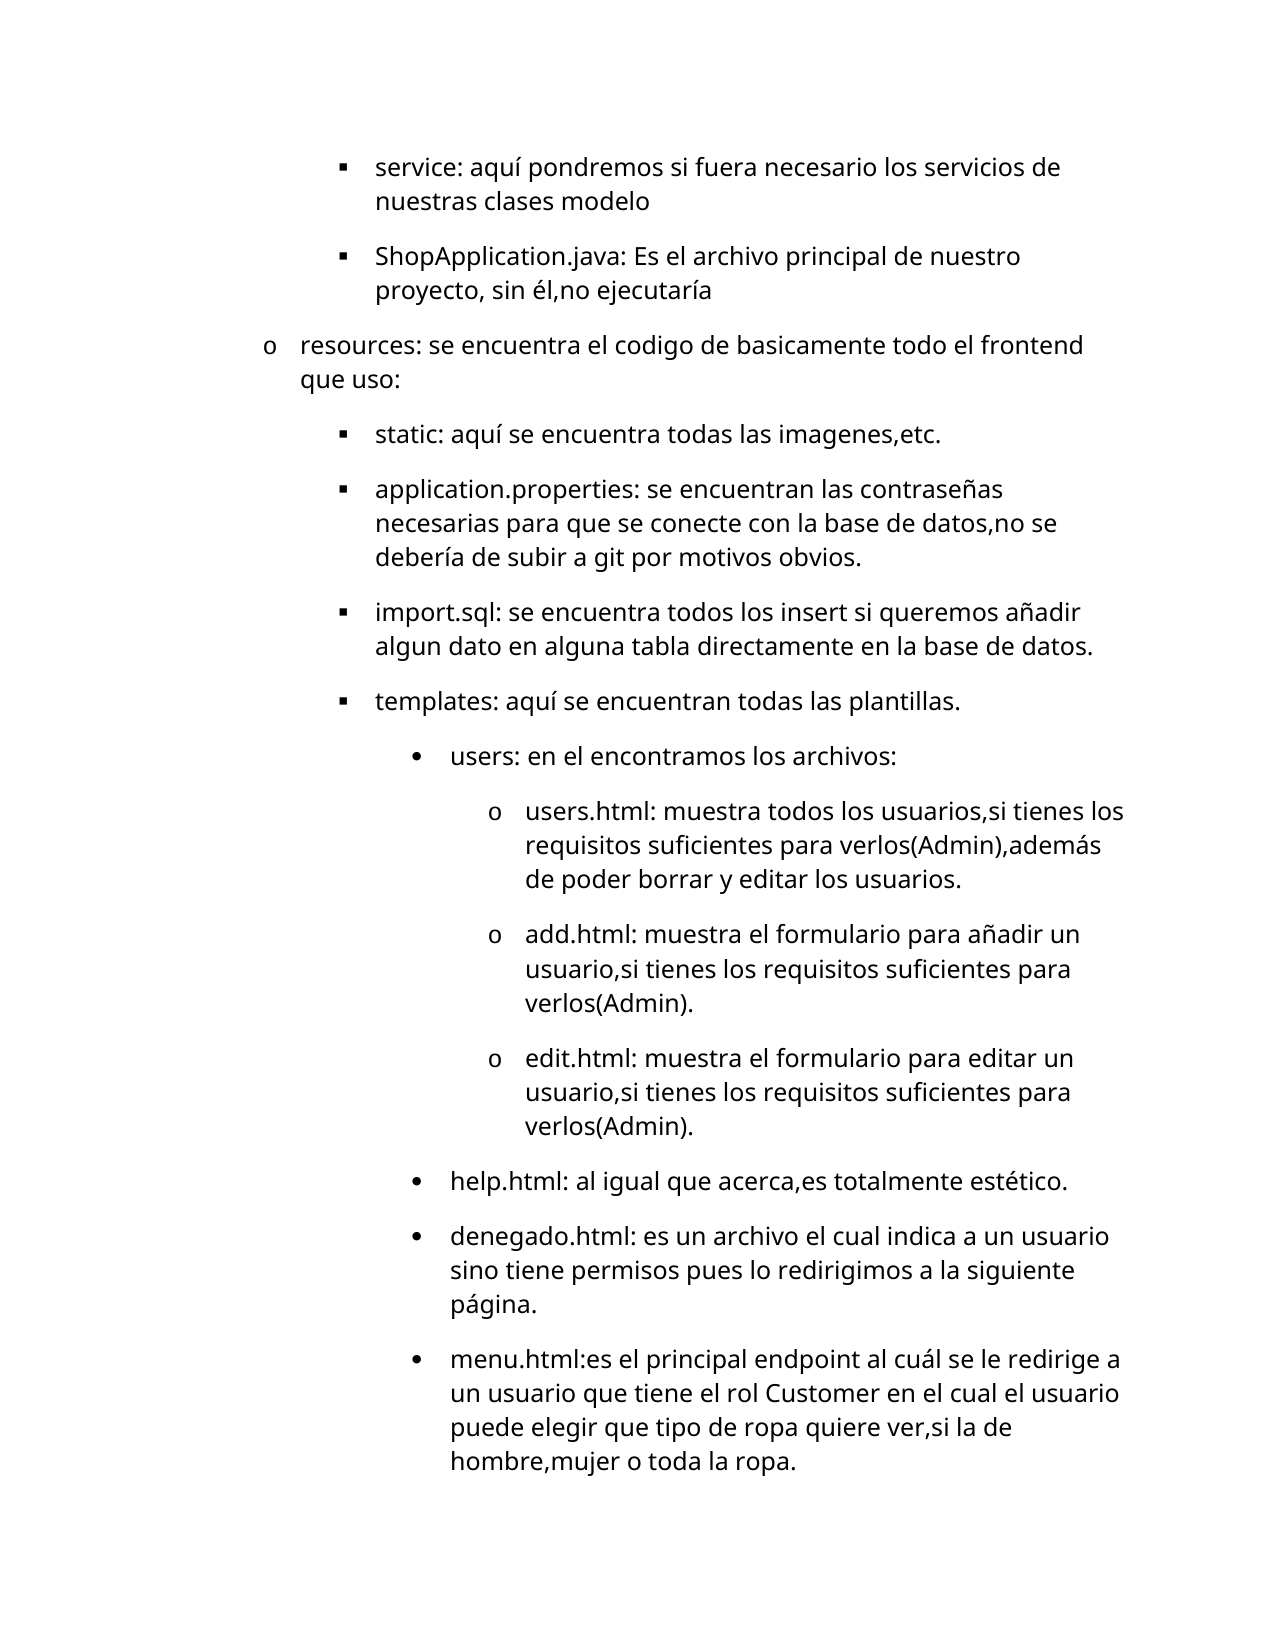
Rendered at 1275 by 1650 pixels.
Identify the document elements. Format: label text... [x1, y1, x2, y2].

list menu.html:es el principal endpoint al cuál se le redirige a un usuario que tiene el rol Customer en el cual el usuario puede elegir que tipo de ropa quiere ver,si la de hombre,mujer o toda la ropa. [412, 1341, 1125, 1478]
list service: aquí pondremos si fuera necesario los servicios de nuestras clases modelo [337, 150, 1125, 218]
list edit.html: muestra el formulario para editar un usuario,si tienes los requisitos suficientes para verlos(Admin). [487, 1040, 1125, 1143]
list denegado.html: es un archivo el cual indica a un usuario sino tiene permisos pues lo redirigimos a la siguiente página. [412, 1218, 1125, 1321]
list static: aquí se encuentra todas las imagenes,etc. [337, 417, 1125, 451]
list add.html: muestra el formulario para añadir un usuario,si tienes los requisitos suficientes para verlos(Admin). [487, 917, 1125, 1019]
list users: en el encontramos los archivos: [412, 739, 1125, 773]
list templates: aquí se encuentran todas las plantillas. [337, 684, 1125, 718]
list users.html: muestra todos los usuarios,si tienes los requisitos suficientes para verlos(Admin),además de poder borrar y editar los usuarios. [487, 794, 1125, 896]
list application.properties: se encuentran las contraseñas necesarias para que se conecte con la base de datos,no se debería de subir a git por motivos obvios. [337, 472, 1125, 574]
list resources: se encuentra el codigo de basicamente todo el frontend que uso: [262, 328, 1125, 396]
list import.sql: se encuentra todos los insert si queremos añadir algun dato en alguna tabla directamente en la base de datos. [337, 595, 1125, 663]
list help.html: al igual que acerca,es totalmente estético. [412, 1163, 1125, 1197]
list ShopApplication.java: Es el archivo principal de nuestro proyecto, sin él,no ejecutaría [337, 239, 1125, 307]
